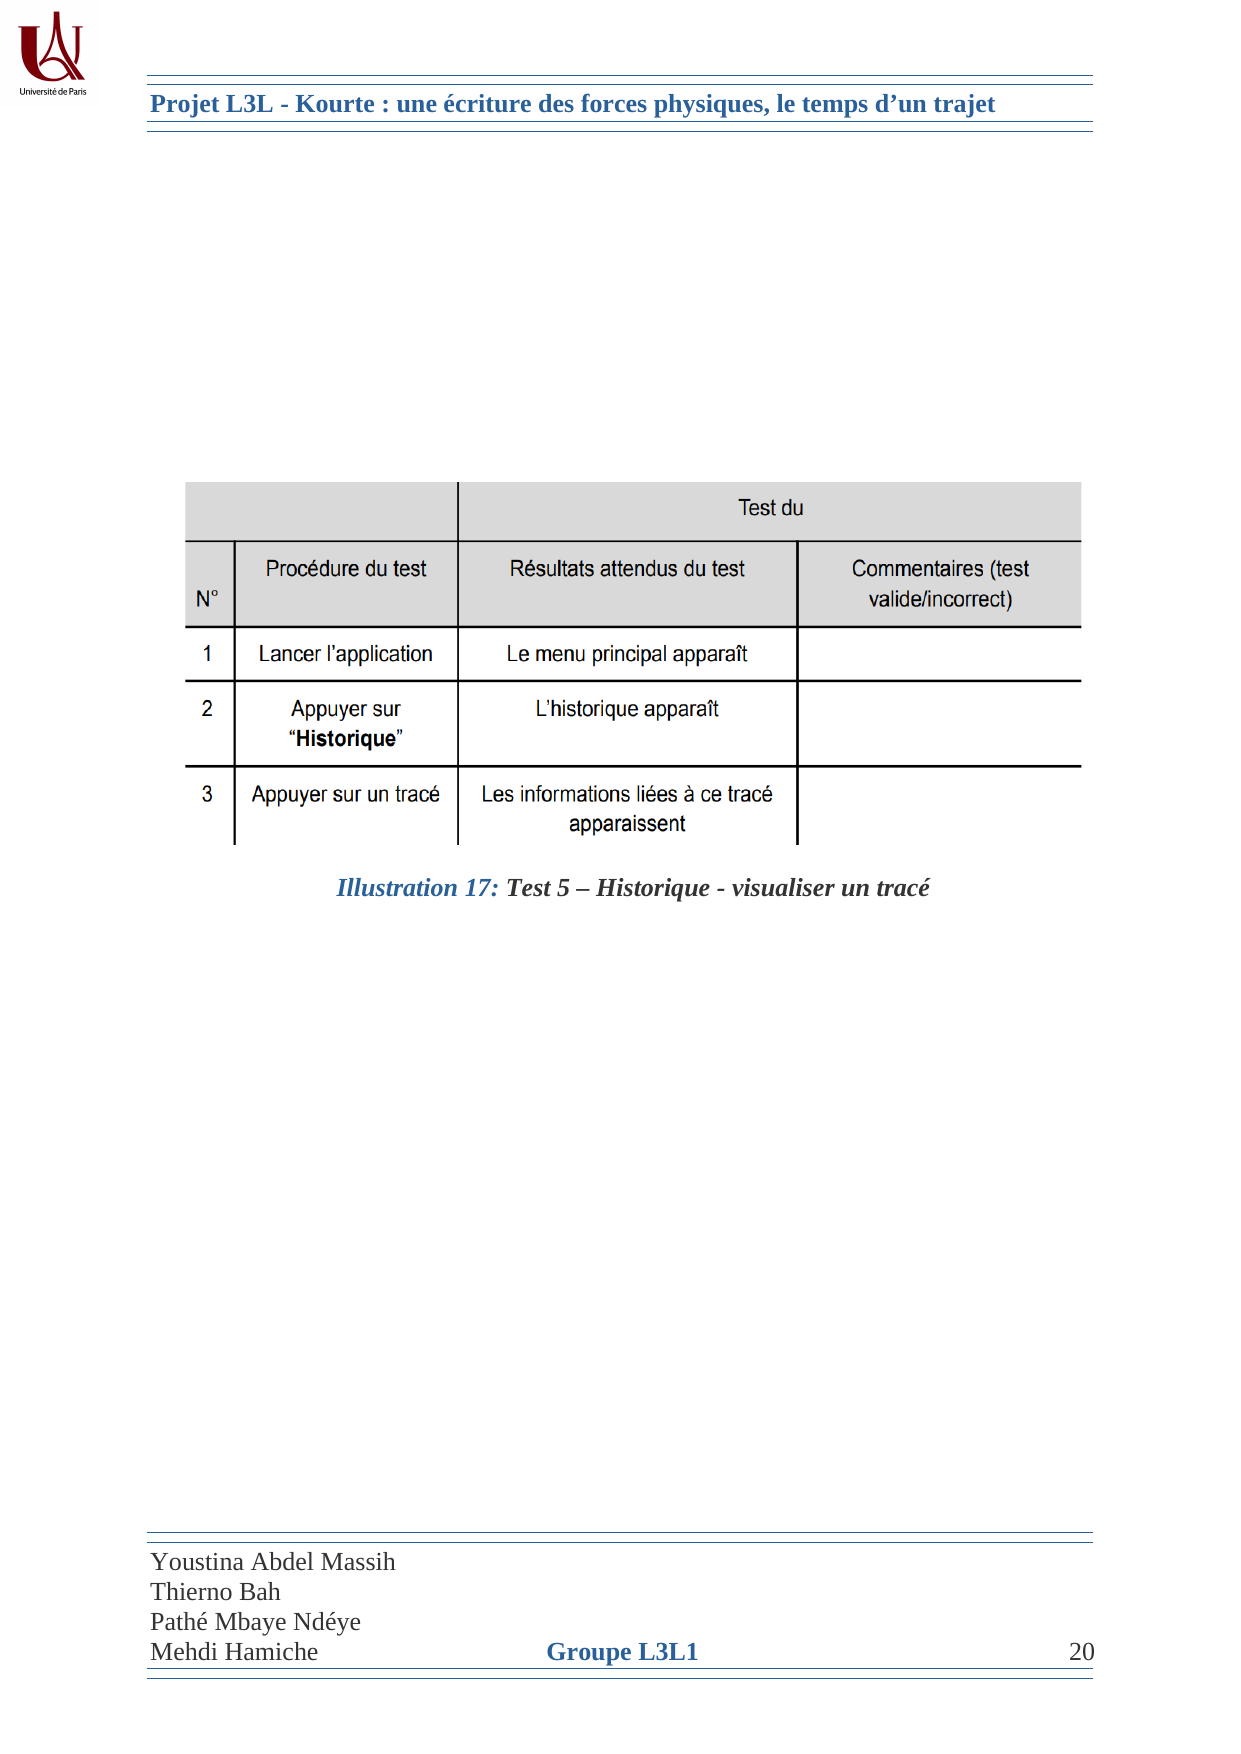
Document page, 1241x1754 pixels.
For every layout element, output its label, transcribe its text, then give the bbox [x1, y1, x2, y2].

picture [185, 482, 1082, 845]
picture [0, 0, 101, 107]
text Illustration 17: Test 5 – Historique - visualiser un tracé [185, 845, 1081, 902]
